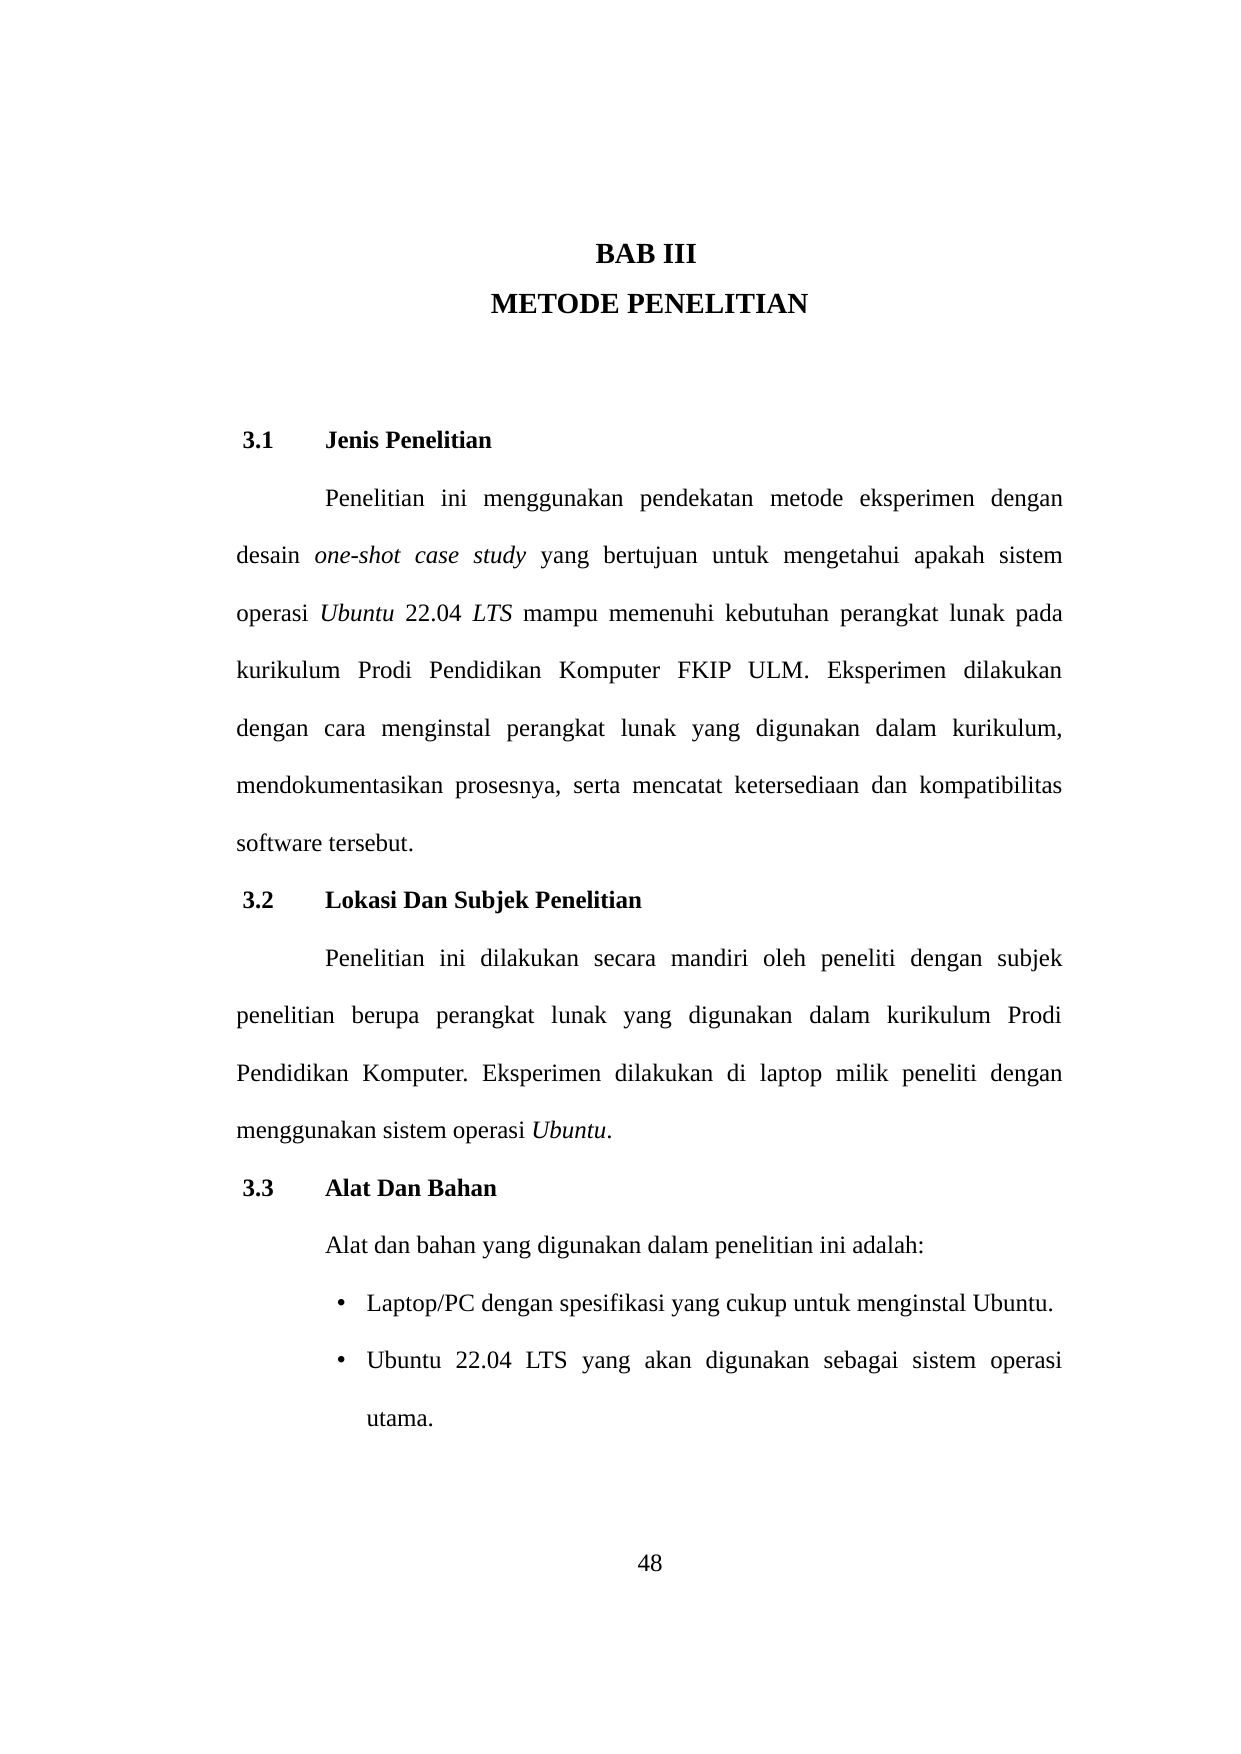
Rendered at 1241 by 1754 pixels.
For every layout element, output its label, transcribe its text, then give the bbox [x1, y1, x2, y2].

text Penelitian ini dilakukan secara mandiri oleh peneliti dengan subjek penelitian berupa perangkat lunak yang digunakan dalam kurikulum Prodi Pendidikan Komputer. Eksperimen dilakukan di laptop milik peneliti dengan menggunakan sistem operasi Ubuntu. [236, 943, 1063, 1144]
subtitle METODE PENELITIAN [236, 236, 1063, 320]
list Laptop/PC dengan spesifikasi yang cukup untuk menginstal Ubuntu. [337, 1288, 1063, 1317]
text Alat dan bahan yang digunakan dalam penelitian ini adalah: [236, 1230, 1063, 1259]
text Penelitian ini menggunakan pendekatan metode eksperimen dengan desain one-shot case study yang bertujuan untuk mengetahui apakah sistem operasi Ubuntu 22.04 LTS mampu memenuhi kebutuhan perangkat lunak pada kurikulum Prodi Pendidikan Komputer FKIP ULM. Eksperimen dilakukan dengan cara menginstal perangkat lunak yang digunakan dalam kurikulum, mendokumentasikan prosesnya, serta mencatat ketersediaan dan kompatibilitas software tersebut. [236, 483, 1063, 857]
subtitle Jenis Penelitian [236, 425, 1063, 454]
list Ubuntu 22.04 LTS yang akan digunakan sebagai sistem operasi utama. [337, 1345, 1063, 1432]
subtitle Lokasi dan Subjek Penelitian [236, 885, 1063, 914]
subtitle Alat dan Bahan [236, 1173, 1063, 1202]
